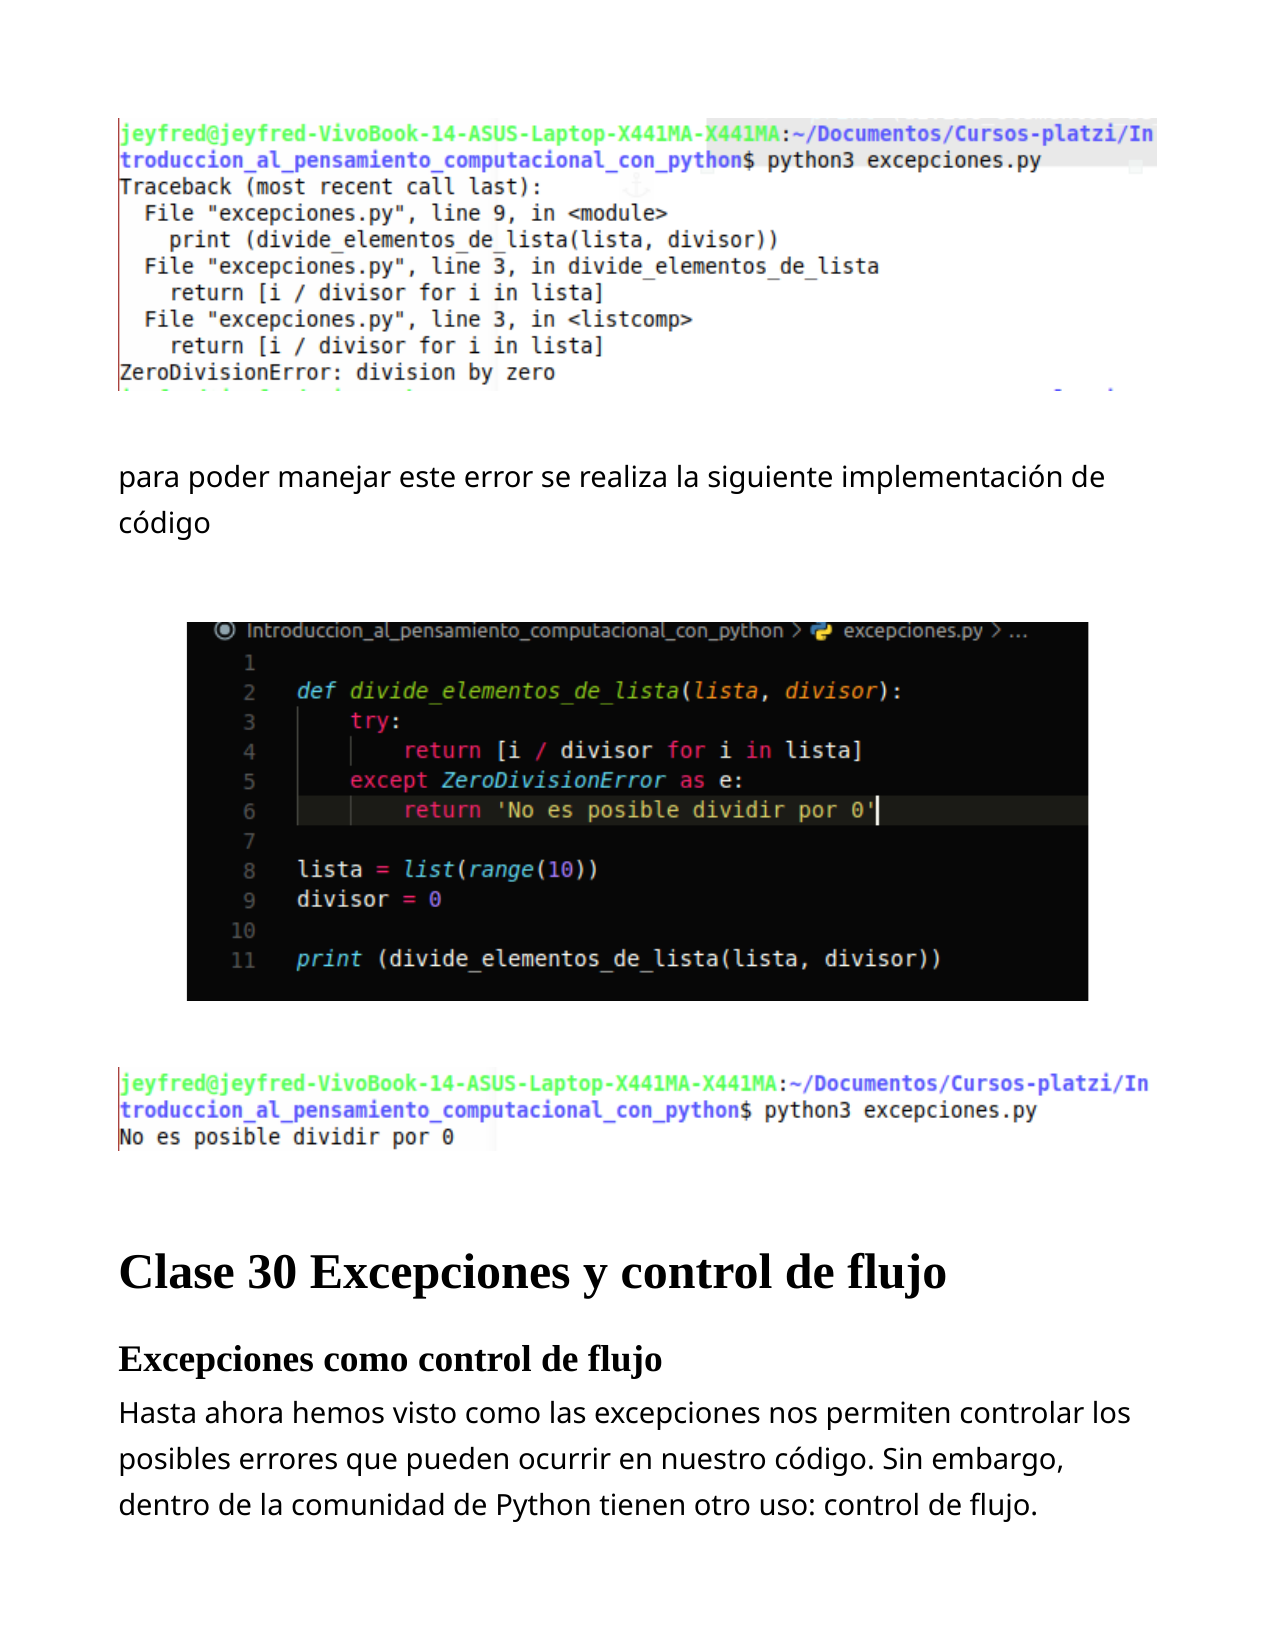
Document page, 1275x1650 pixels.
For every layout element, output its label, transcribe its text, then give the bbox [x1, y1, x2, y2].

picture [186, 622, 1089, 1001]
picture [118, 1067, 1157, 1151]
picture [118, 118, 1157, 391]
subtitle Clase 30 Excepciones y control de flujo [118, 1242, 1157, 1299]
subtitle Excepciones como control de flujo [118, 1337, 1157, 1380]
text para poder manejar este error se realiza la siguiente implementación de código [118, 457, 1157, 542]
text Hasta ahora hemos visto como las excepciones nos permiten controlar los posibles errores que pueden ocurrir en nuestro código. Sin embargo, dentro de la comunidad de Python tienen otro uso: control de flujo. [118, 1392, 1157, 1523]
